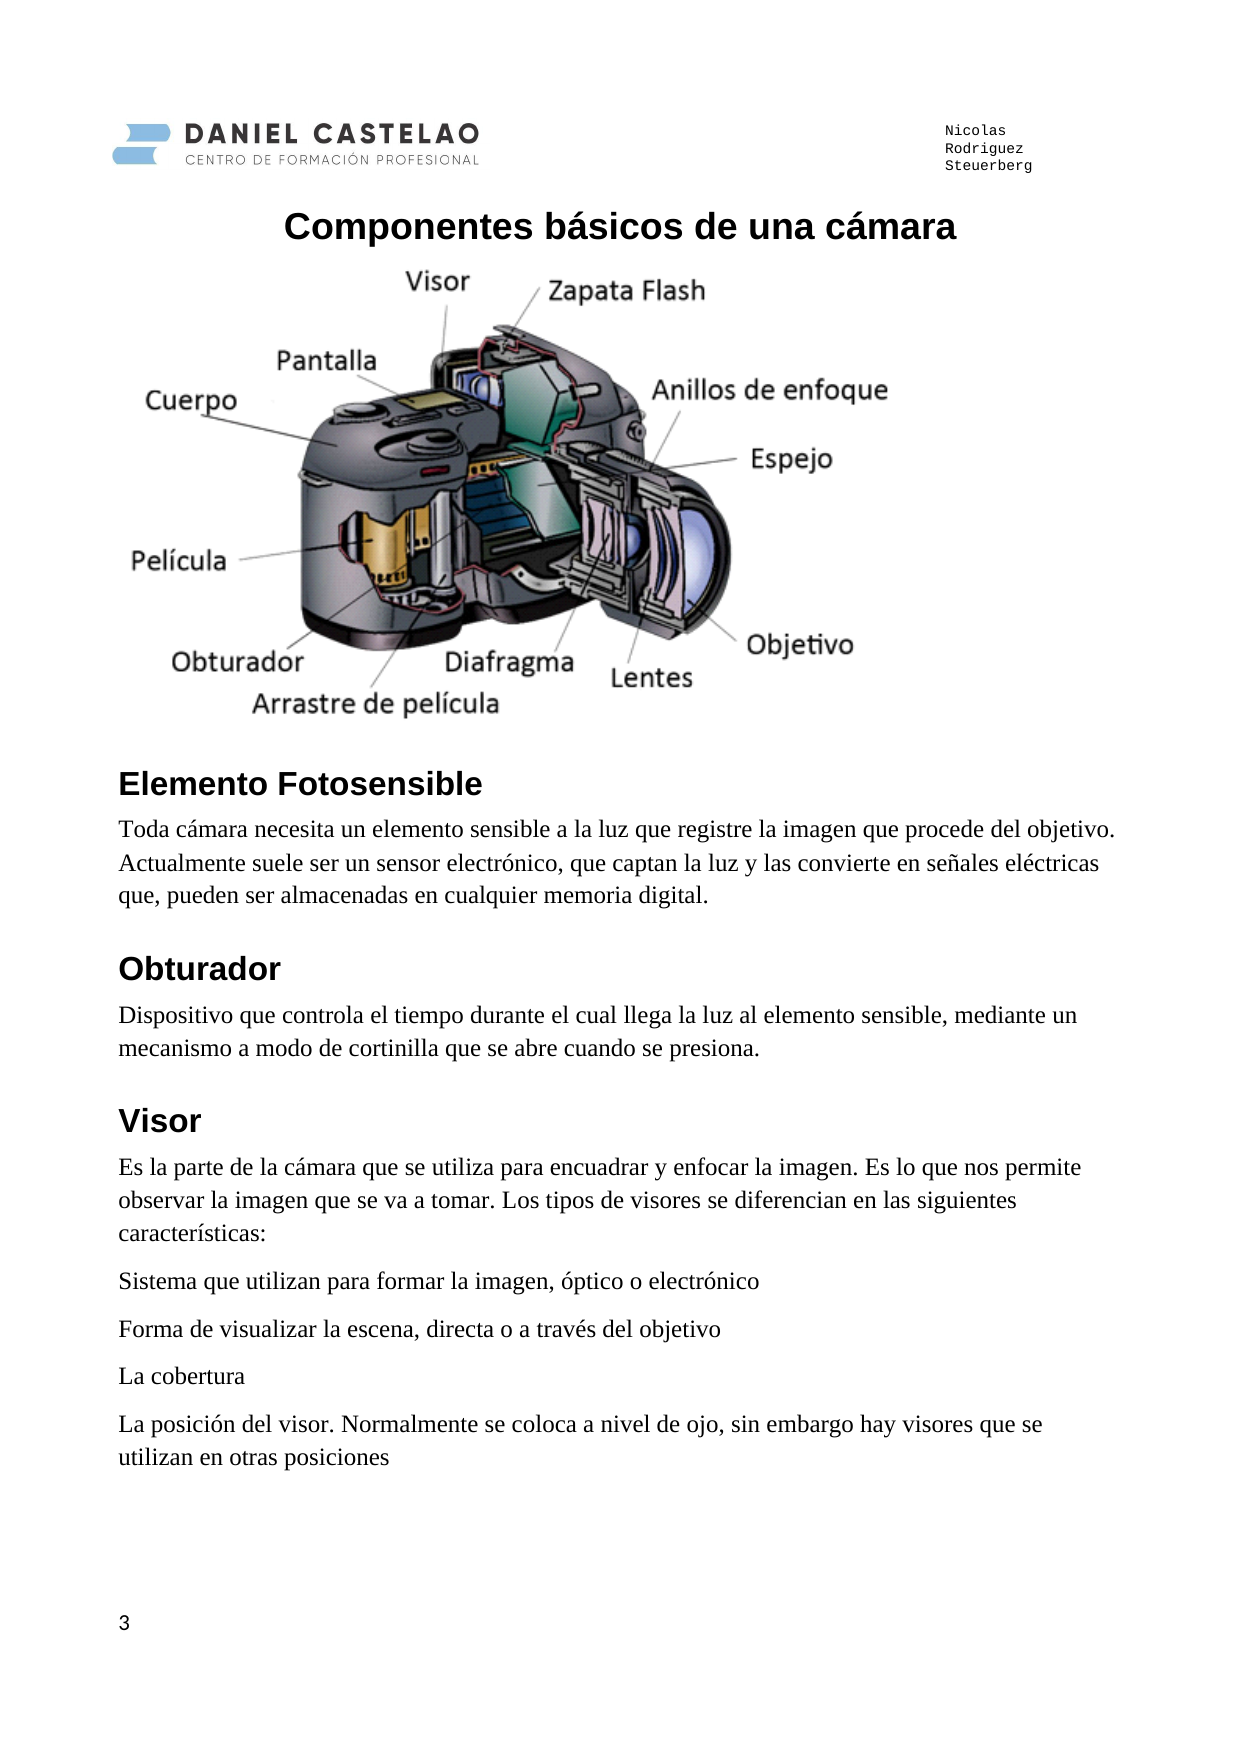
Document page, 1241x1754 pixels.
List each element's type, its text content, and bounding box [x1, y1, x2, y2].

subtitle Componentes básicos de una cámara [118, 204, 1122, 247]
subtitle Visor [118, 1101, 1122, 1140]
text Toda cámara necesita un elemento sensible a la luz que registre la imagen que procede del objetivo. Actualmente suele ser un sensor electrónico, que captan la luz y las convierte en señales eléctricas que, pueden ser almacenadas en cualquier memoria digital. [118, 814, 1122, 909]
text Sistema que utilizan para formar la imagen, óptico o electrónico [118, 1266, 1122, 1295]
text La cobertura [118, 1361, 1122, 1390]
subtitle Obturador [118, 949, 1122, 987]
picture [112, 118, 491, 170]
text Dispositivo que controla el tiempo durante el cual llega la luz al elemento sensible, mediante un mecanismo a modo de cortinilla que se abre cuando se presiona. [118, 1000, 1122, 1062]
text Forma de visualizar la escena, directa o a través del objetivo [118, 1314, 1122, 1342]
subtitle Elemento Fotosensible [118, 764, 1122, 802]
text Es la parte de la cámara que se utiliza para encuadrar y enfocar la imagen. Es lo que nos permite observar la imagen que se va a tomar. Los tipos de visores se diferencian en las siguientes características: [118, 1152, 1122, 1247]
text La posición del visor. Normalmente se coloca a nivel de ojo, sin embargo hay visores que se utilizan en otras posiciones [118, 1409, 1122, 1471]
